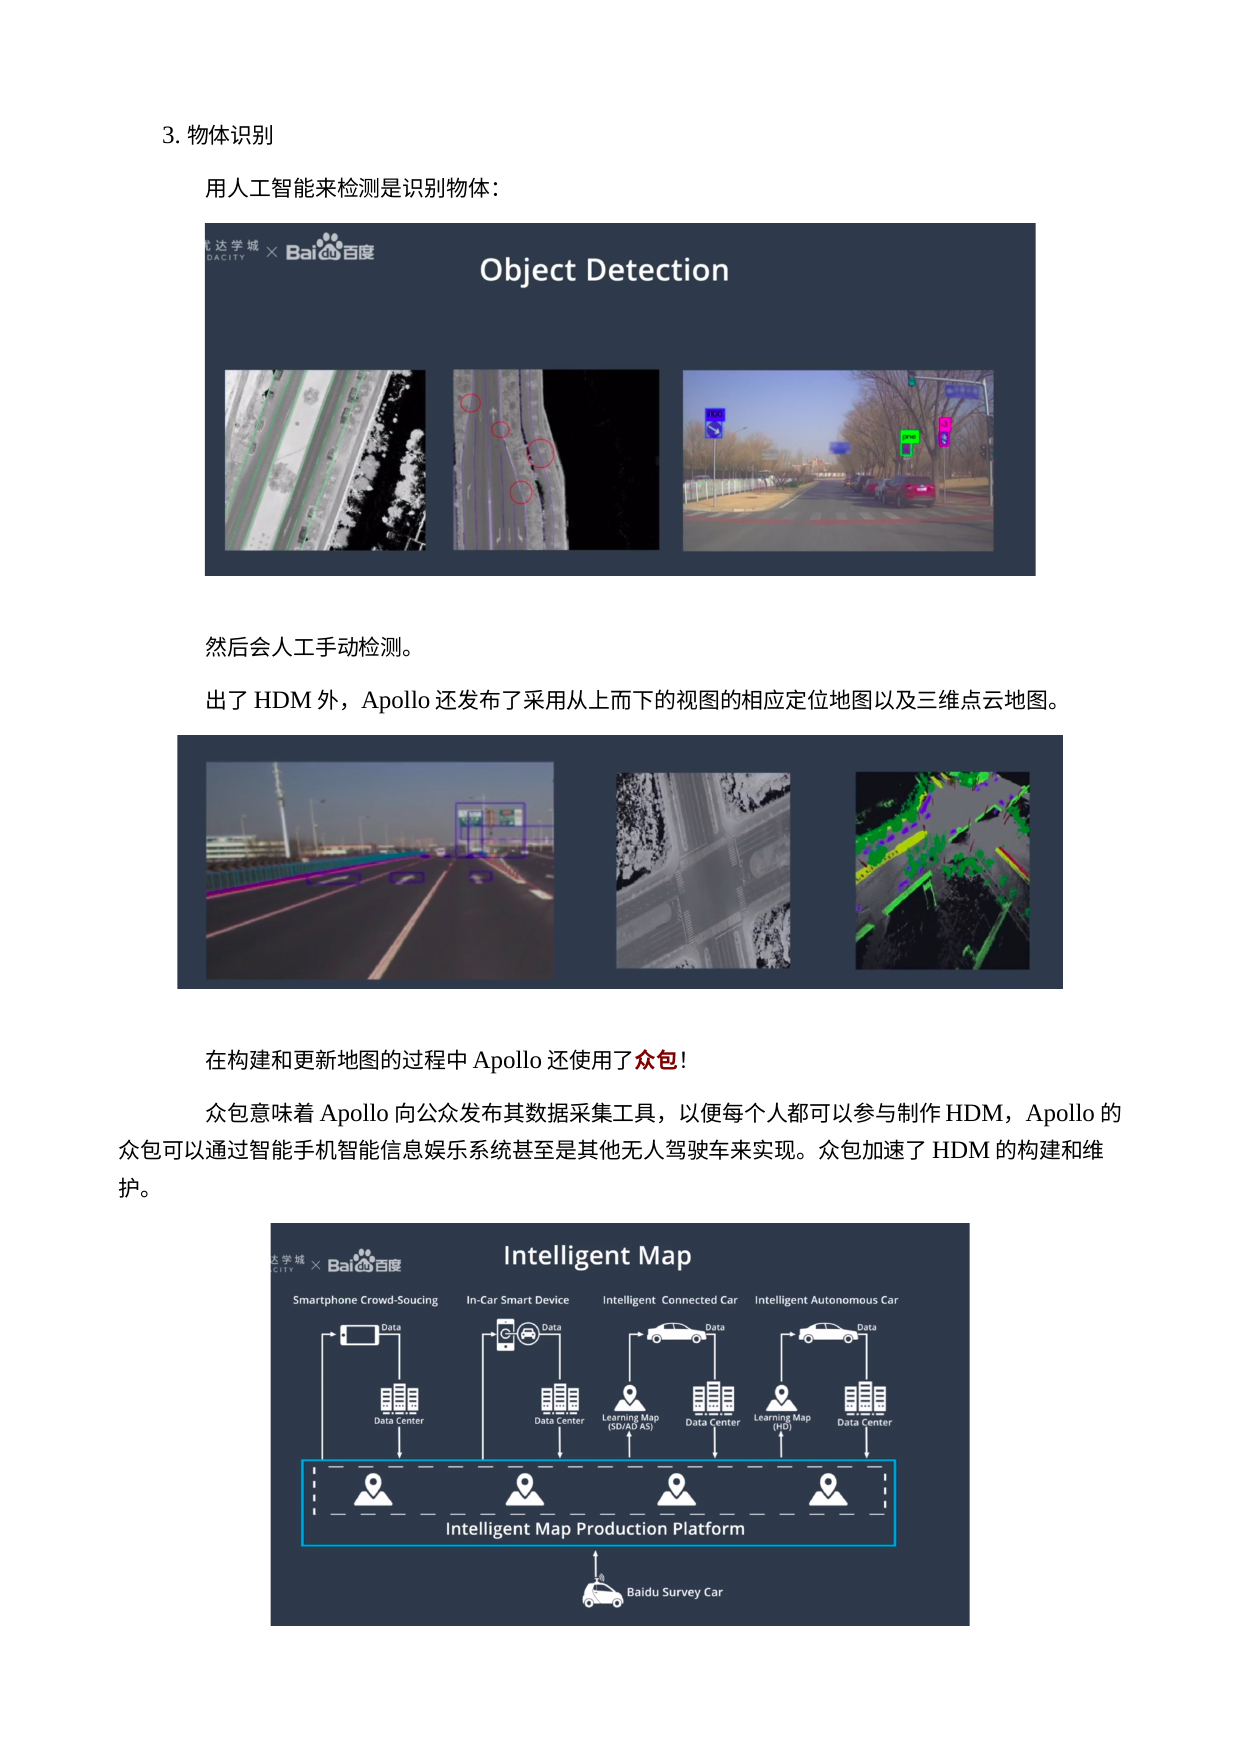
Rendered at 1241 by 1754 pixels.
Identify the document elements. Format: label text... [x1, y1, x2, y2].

text 在构建和更新地图的过程中Apollo还使用了众包！ [118, 1043, 1122, 1075]
text 用人工智能来检测是识别物体： [118, 171, 1122, 202]
text 出了HDM外，Apollo还发布了采用从上而下的视图的相应定位地图以及三维点云地图。 [118, 683, 1122, 714]
text 众包意味着Apollo向公众发布其数据采集工具，以便每个人都可以参与制作HDM，Apollo的众包可以通过智能手机智能信息娱乐系统甚至是其他无人驾驶车来实现。众包加速了HDM的构建和维护。 [118, 1096, 1122, 1203]
picture [177, 735, 1063, 989]
text 然后会人工手动检测。 [118, 630, 1122, 662]
text 3. 物体识别 [118, 118, 1122, 150]
picture [204, 223, 1036, 576]
picture [270, 1223, 970, 1626]
